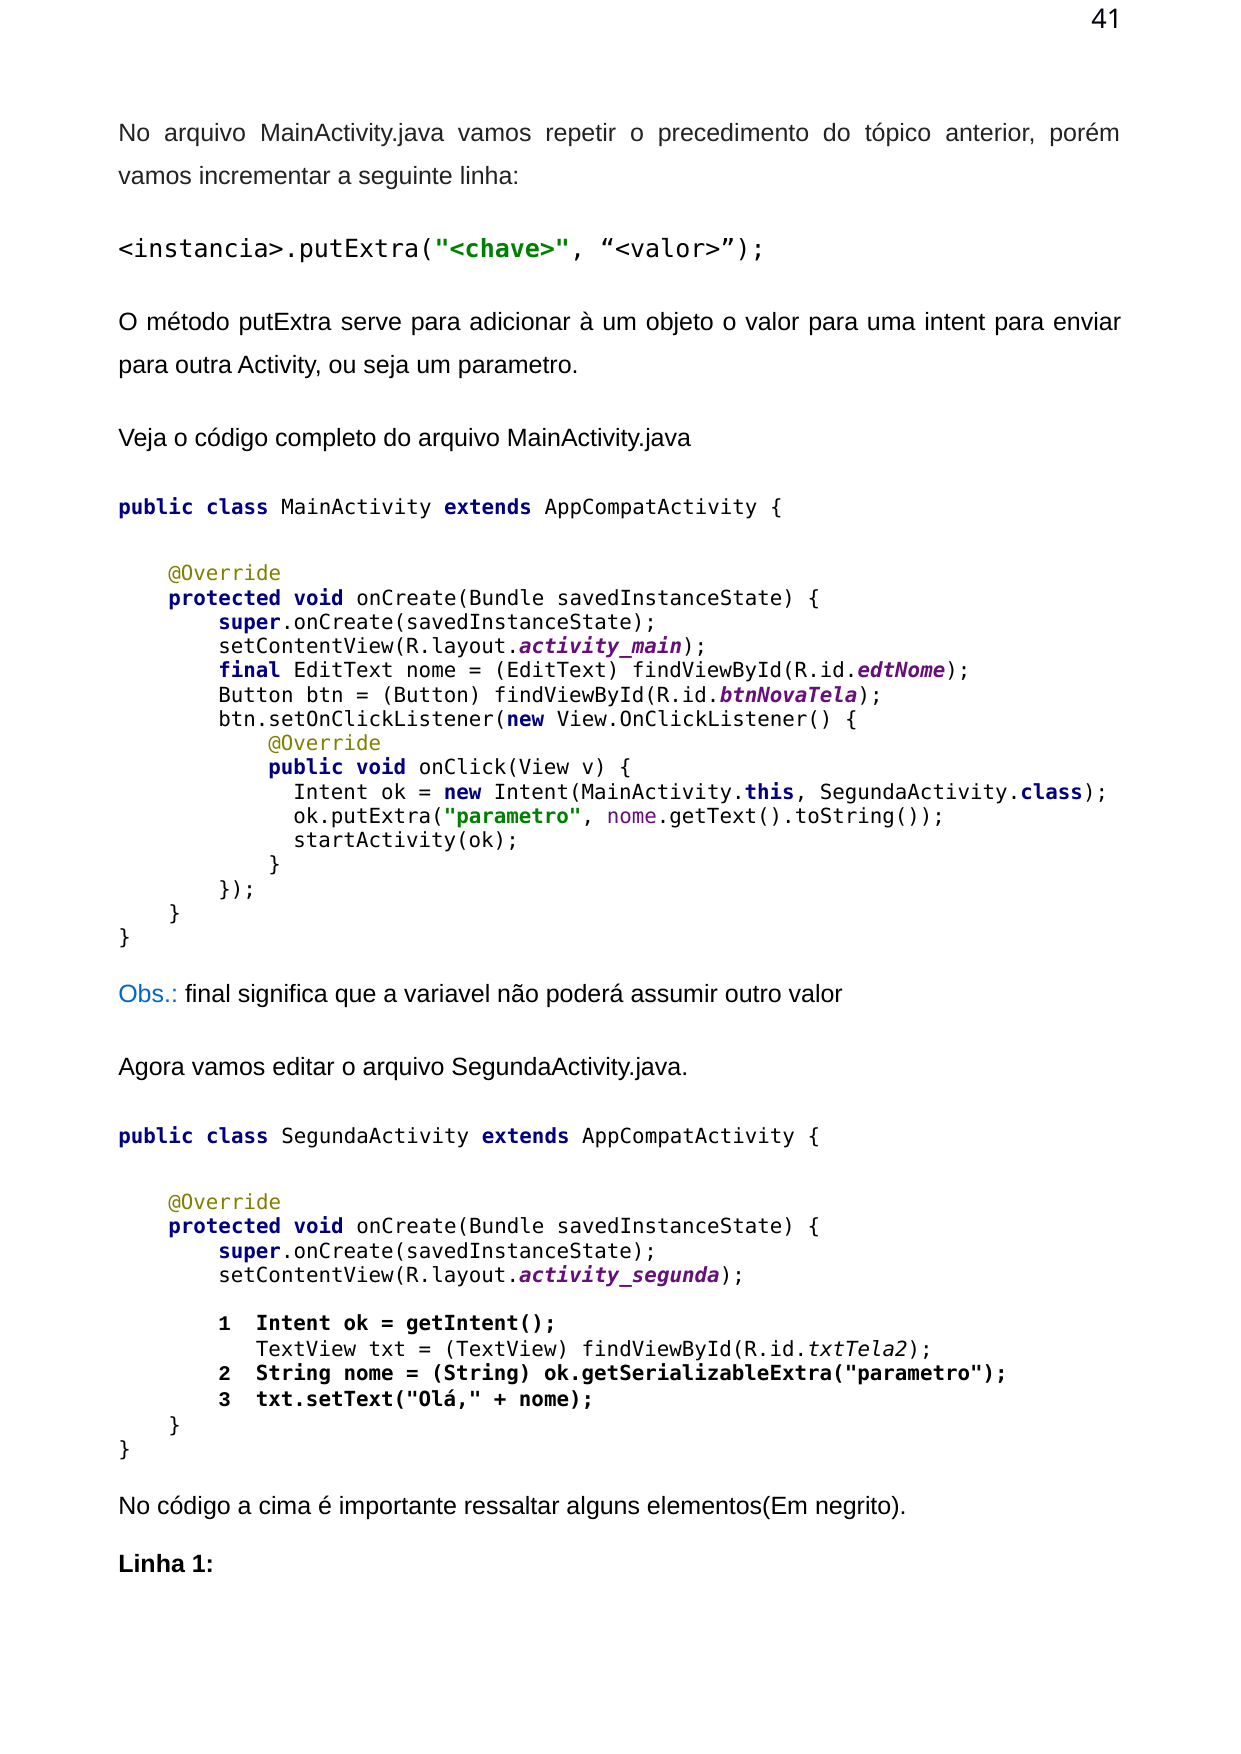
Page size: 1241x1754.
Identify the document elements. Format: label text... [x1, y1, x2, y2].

text TextView txt = (TextView) findViewById(R.id.txtTela2); [118, 1337, 1122, 1361]
text public void onClick(View v) { [118, 755, 1122, 780]
text Obs.: final significa que a variavel não poderá assumir outro valor [118, 979, 1122, 1008]
text startActivity(ok); [118, 828, 1122, 852]
text } [118, 1437, 1122, 1461]
text ok.putExtra("parametro", nome.getText().toString()); [118, 804, 1122, 828]
text super.onCreate(savedInstanceState); [118, 1239, 1122, 1263]
text } [118, 852, 1122, 877]
text btn.setOnClickListener(new View.OnClickListener() { [118, 707, 1122, 731]
text Veja o código completo do arquivo MainActivity.java [118, 423, 1122, 452]
text protected void onCreate(Bundle savedInstanceState) { [118, 586, 1122, 610]
text <instancia>.putExtra("<chave>", “<valor>”); [118, 234, 1122, 263]
text No código a cima é importante ressaltar alguns elementos(Em negrito). [118, 1491, 1122, 1519]
text final EditText nome = (EditText) findViewById(R.id.edtNome); [118, 658, 1122, 683]
text @Override [118, 731, 1122, 755]
text }); [118, 877, 1122, 901]
text No arquivo MainActivity.java vamos repetir o precedimento do tópico anterior, porém vamos incrementar a seguinte linha: [118, 118, 1122, 190]
text 2 String nome = (String) ok.getSerializableExtra("parametro"); [118, 1361, 1122, 1387]
text } [118, 925, 1122, 949]
text @Override [118, 1190, 1122, 1214]
text setContentView(R.layout.activity_segunda); [118, 1263, 1122, 1287]
text O método putExtra serve para adicionar à um objeto o valor para uma intent para enviar para outra Activity, ou seja um parametro. [118, 307, 1122, 379]
text } [118, 901, 1122, 925]
text protected void onCreate(Bundle savedInstanceState) { [118, 1214, 1122, 1239]
text public class MainActivity extends AppCompatActivity { [118, 495, 1122, 520]
text 3 txt.setText("Olá," + nome); [118, 1387, 1122, 1413]
text public class SegundaActivity extends AppCompatActivity { [118, 1124, 1122, 1148]
text setContentView(R.layout.activity_main); [118, 634, 1122, 658]
text Linha 1: [118, 1549, 1122, 1578]
text @Override [118, 561, 1122, 586]
text super.onCreate(savedInstanceState); [118, 610, 1122, 634]
text Intent ok = new Intent(MainActivity.this, SegundaActivity.class); [118, 780, 1122, 804]
text 1 Intent ok = getIntent(); [118, 1311, 1122, 1337]
text } [118, 1413, 1122, 1437]
text Agora vamos editar o arquivo SegundaActivity.java. [118, 1052, 1122, 1080]
text Button btn = (Button) findViewById(R.id.btnNovaTela); [118, 683, 1122, 707]
